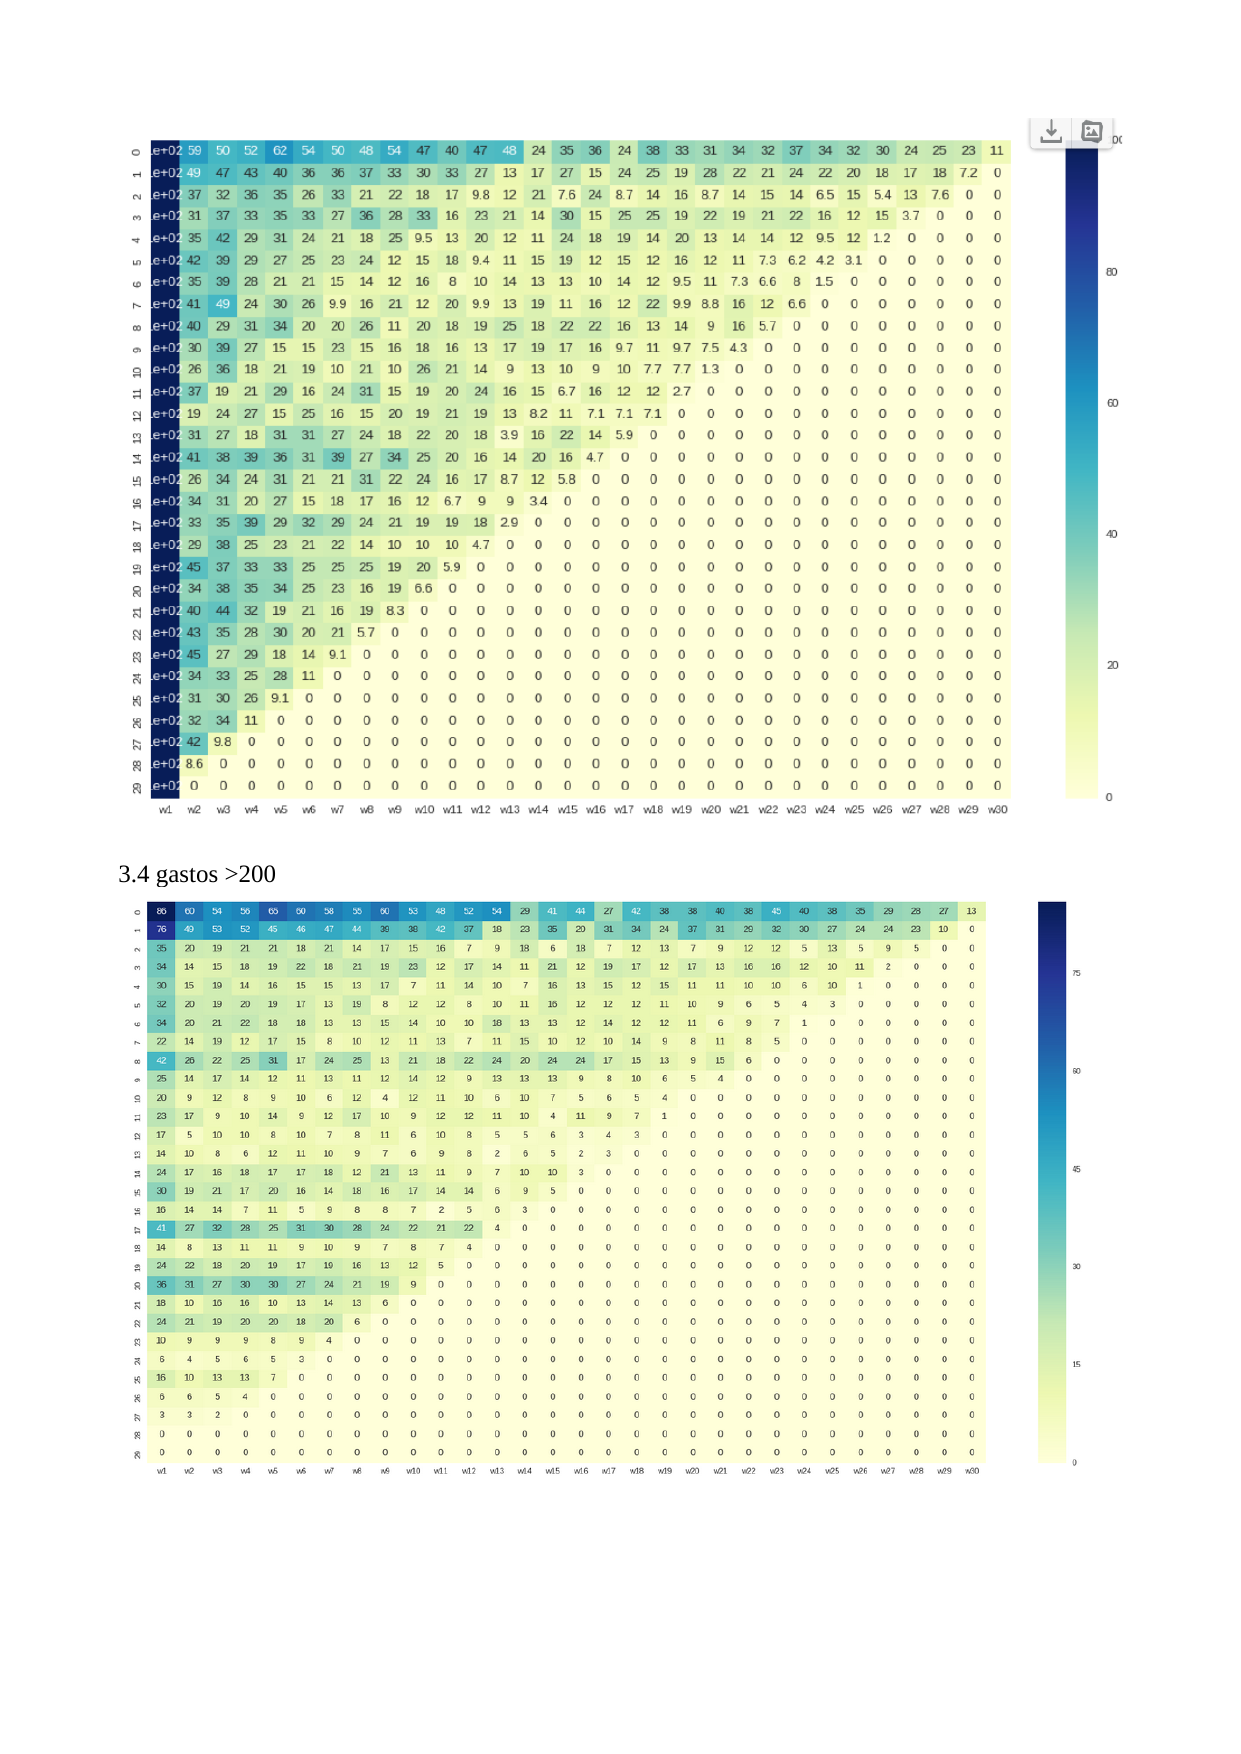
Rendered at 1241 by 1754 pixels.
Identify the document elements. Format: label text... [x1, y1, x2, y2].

text 3.4 gastos >200 [118, 859, 1122, 887]
picture [118, 887, 1123, 1495]
picture [118, 118, 1123, 830]
